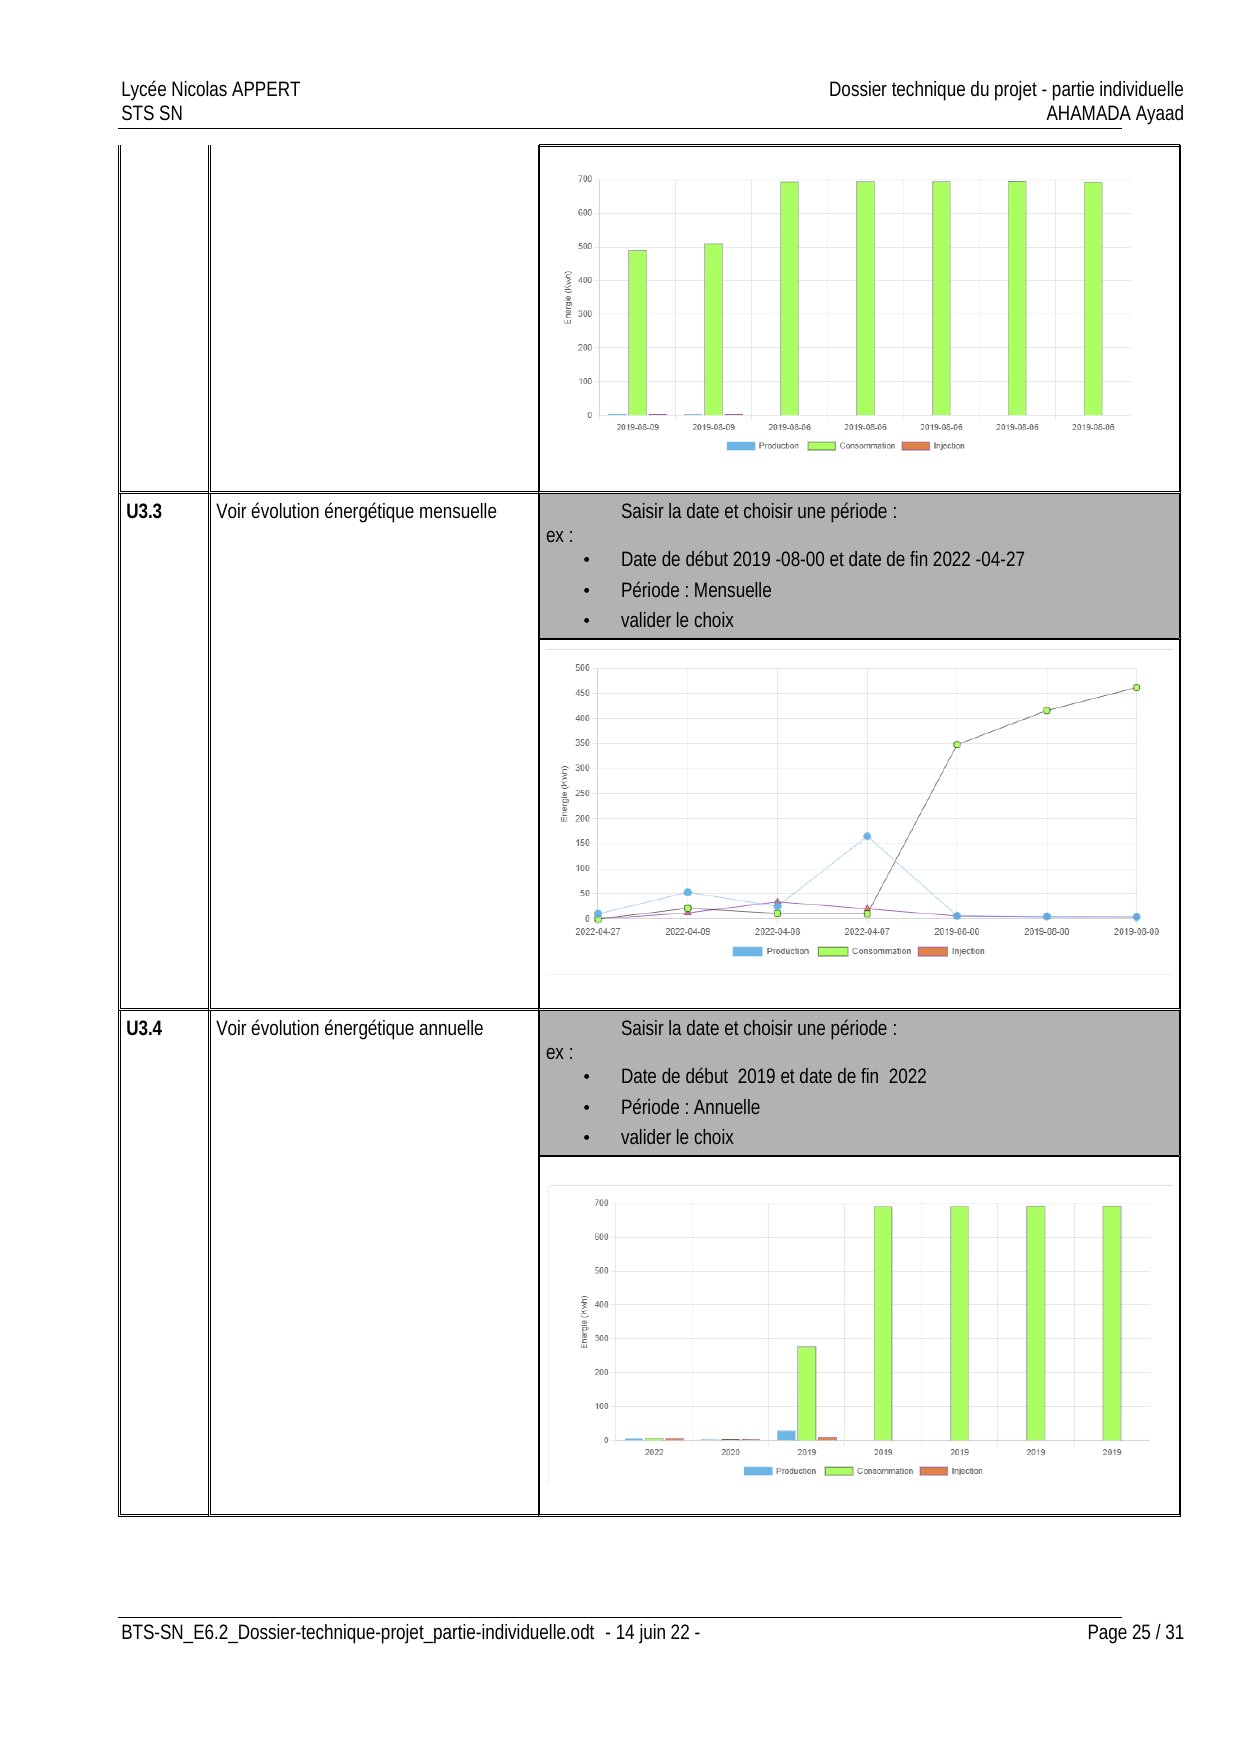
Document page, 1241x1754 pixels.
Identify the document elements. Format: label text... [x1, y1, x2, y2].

table_cell Saisir la date et choisir une période : ex : Date de début 2019 -08-00 et date de fin 2022 -04-27 Période : Mensuelle valider le choix [540, 494, 1179, 638]
picture [545, 166, 1157, 462]
table_cell U3.3 [121, 494, 208, 1008]
picture [545, 647, 1173, 979]
table_cell [540, 640, 1179, 1008]
table_cell [121, 145, 208, 491]
table_cell Voir évolution énergétique mensuelle [211, 494, 538, 1008]
table_cell [540, 1157, 1179, 1514]
table_cell Saisir la date et choisir une période : ex : Date de début 2019 et date de fin 2022 Période : Annuelle valider le choix [540, 1011, 1179, 1155]
table_cell [211, 145, 538, 491]
table_cell [540, 147, 1179, 491]
table_cell U3.4 [121, 1011, 208, 1514]
picture [545, 1183, 1173, 1485]
table_cell Voir évolution énergétique annuelle [211, 1011, 538, 1514]
